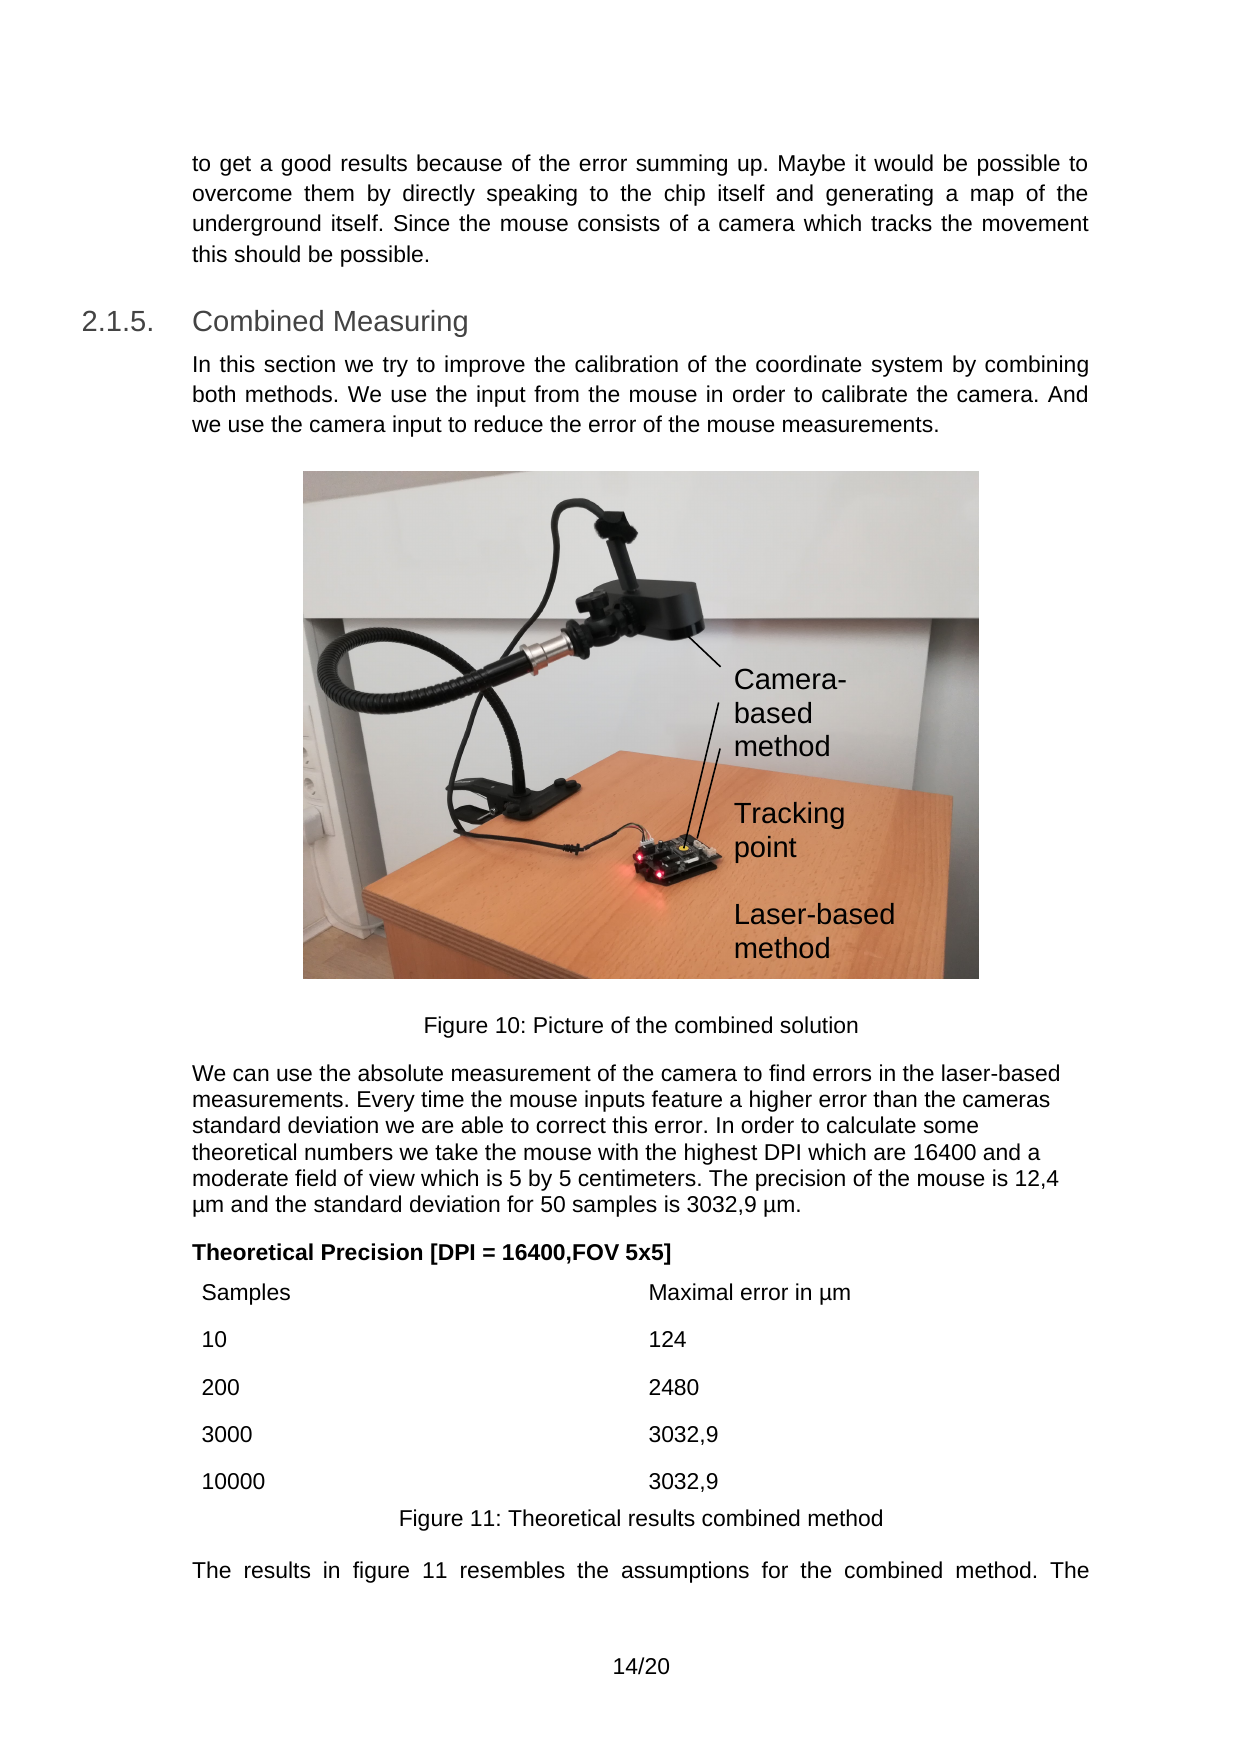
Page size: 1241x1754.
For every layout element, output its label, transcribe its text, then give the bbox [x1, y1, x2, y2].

text to get a good results because of the error summing up. Maybe it would be possible to overcome them by directly speaking to the chip itself and generating a map of the underground itself. Since the mouse consists of a camera which tracks the movement this should be possible. [192, 150, 1090, 267]
table_header Samples [191, 1269, 638, 1316]
subtitle Combined Measuring [154, 304, 1090, 338]
text Theoretical Precision [DPI = 16400,FOV 5x5] [192, 1238, 1090, 1265]
text Figure 11: Theoretical results combined method [192, 1504, 1090, 1531]
table_cell 10000 [191, 1458, 638, 1504]
table_cell 3032,9 [638, 1410, 1089, 1457]
table_header Maximal error in µm [638, 1269, 1089, 1316]
table_cell 124 [638, 1316, 1089, 1363]
table_cell 3000 [191, 1410, 638, 1457]
text We can use the absolute measurement of the camera to find errors in the laser-based measurements. Every time the mouse inputs feature a higher error than the cameras standard deviation we are able to correct this error. In order to calculate some theoretical numbers we take the mouse with the highest DPI which are 16400 and a moderate field of view which is 5 by 5 centimeters. The precision of the mouse is 12,4 µm and the standard deviation for 50 samples is 3032,9 µm. [192, 1059, 1090, 1218]
table_cell 200 [191, 1363, 638, 1410]
text Figure 10: Picture of the combined solution [192, 1012, 1090, 1039]
picture [303, 471, 979, 979]
table_cell 10 [191, 1316, 638, 1363]
text The results in figure 11 resembles the assumptions for the combined method. The [192, 1557, 1090, 1584]
table_cell 2480 [638, 1363, 1089, 1410]
text In this section we try to improve the calibration of the coordinate system by combining both methods. We use the input from the mouse in order to calibrate the camera. And we use the camera input to reduce the error of the mouse measurements. [192, 351, 1090, 438]
table_cell 3032,9 [638, 1458, 1089, 1504]
